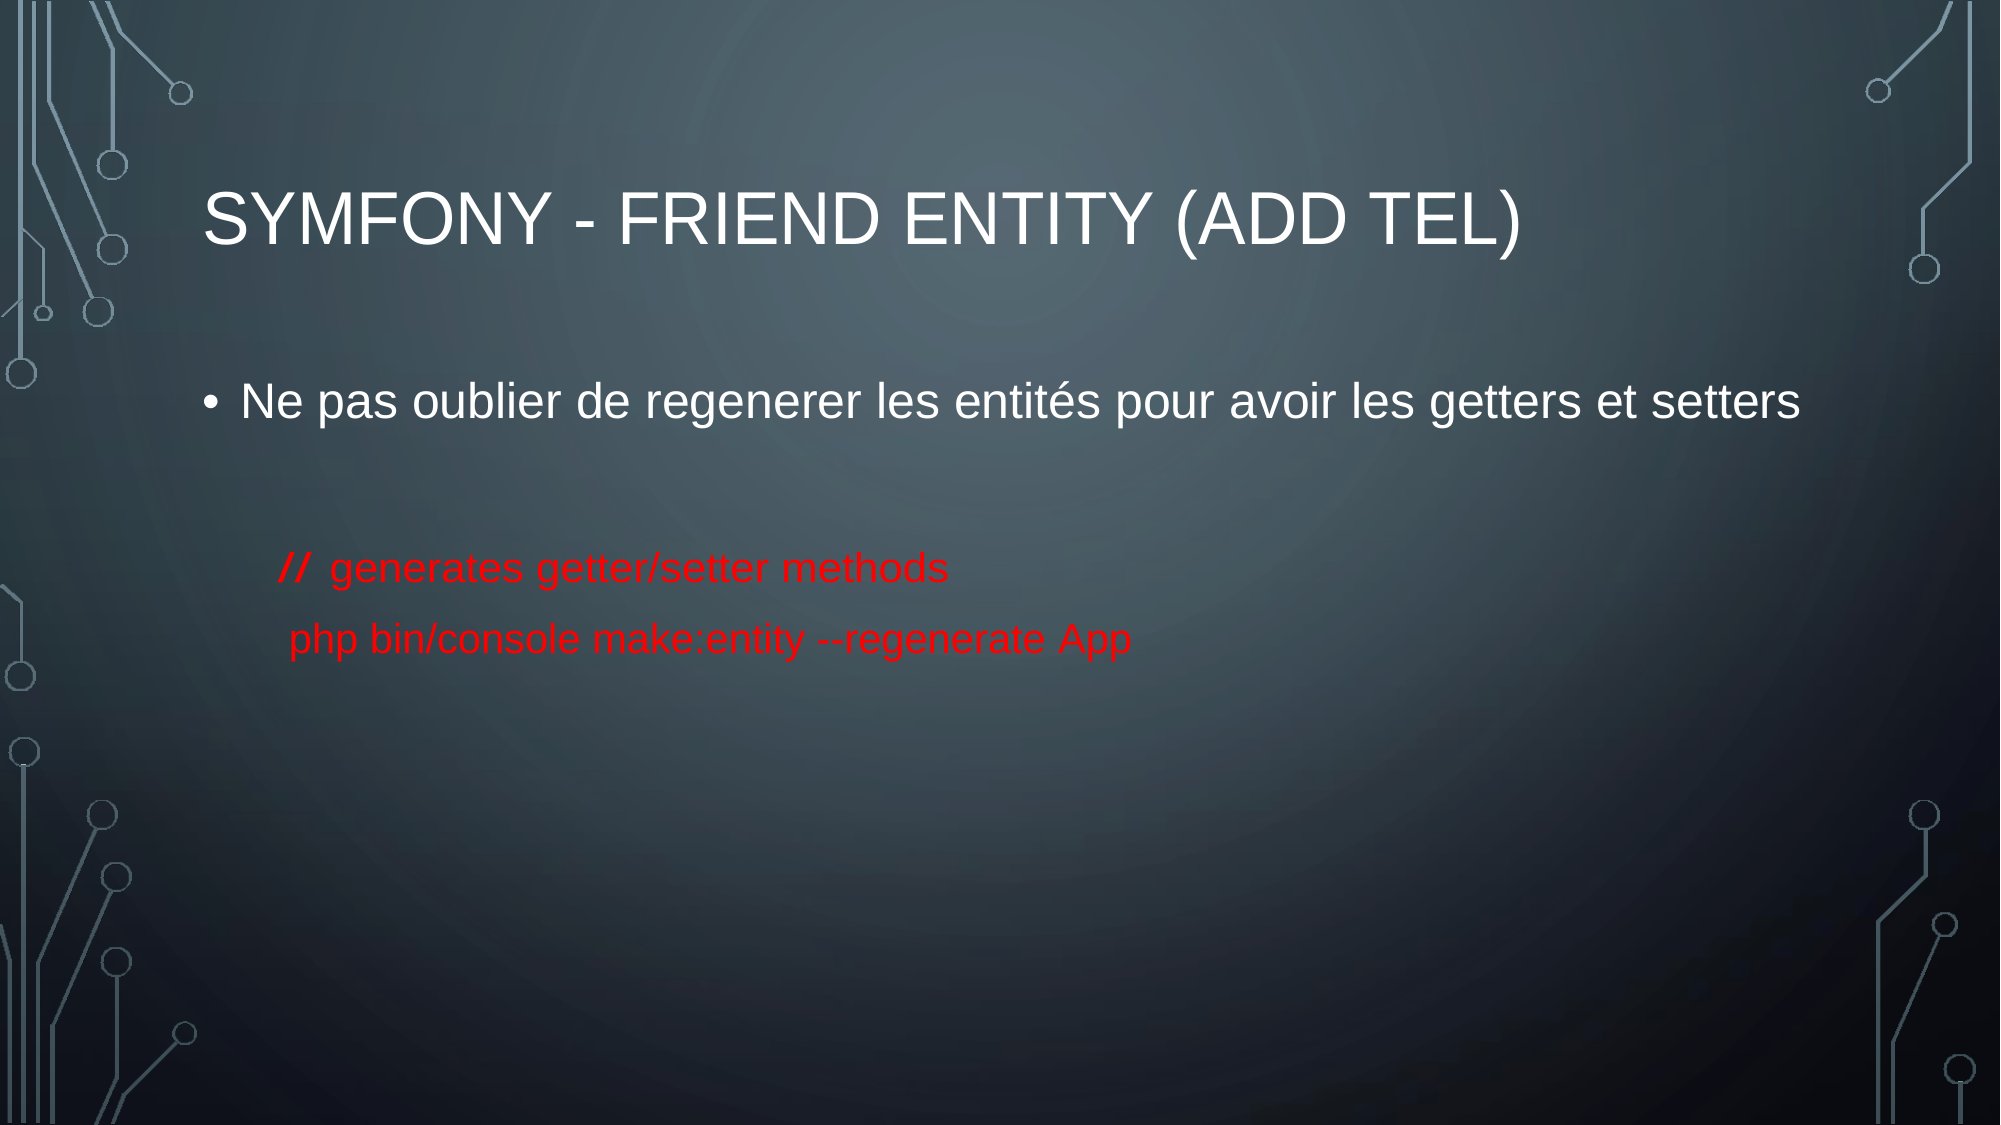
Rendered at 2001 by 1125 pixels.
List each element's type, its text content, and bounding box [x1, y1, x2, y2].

subtitle SYMFONY - FRIEND ENTITY (ADD TEL) [202, 174, 1971, 260]
text // generates getter/setter methods [277, 543, 1971, 591]
text php bin/console make:entity --regenerate App [289, 614, 1971, 662]
picture [0, 0, 2000, 1125]
list Ne pas oublier de regenerer les entités pour avoir les getters et setters [202, 372, 1971, 429]
